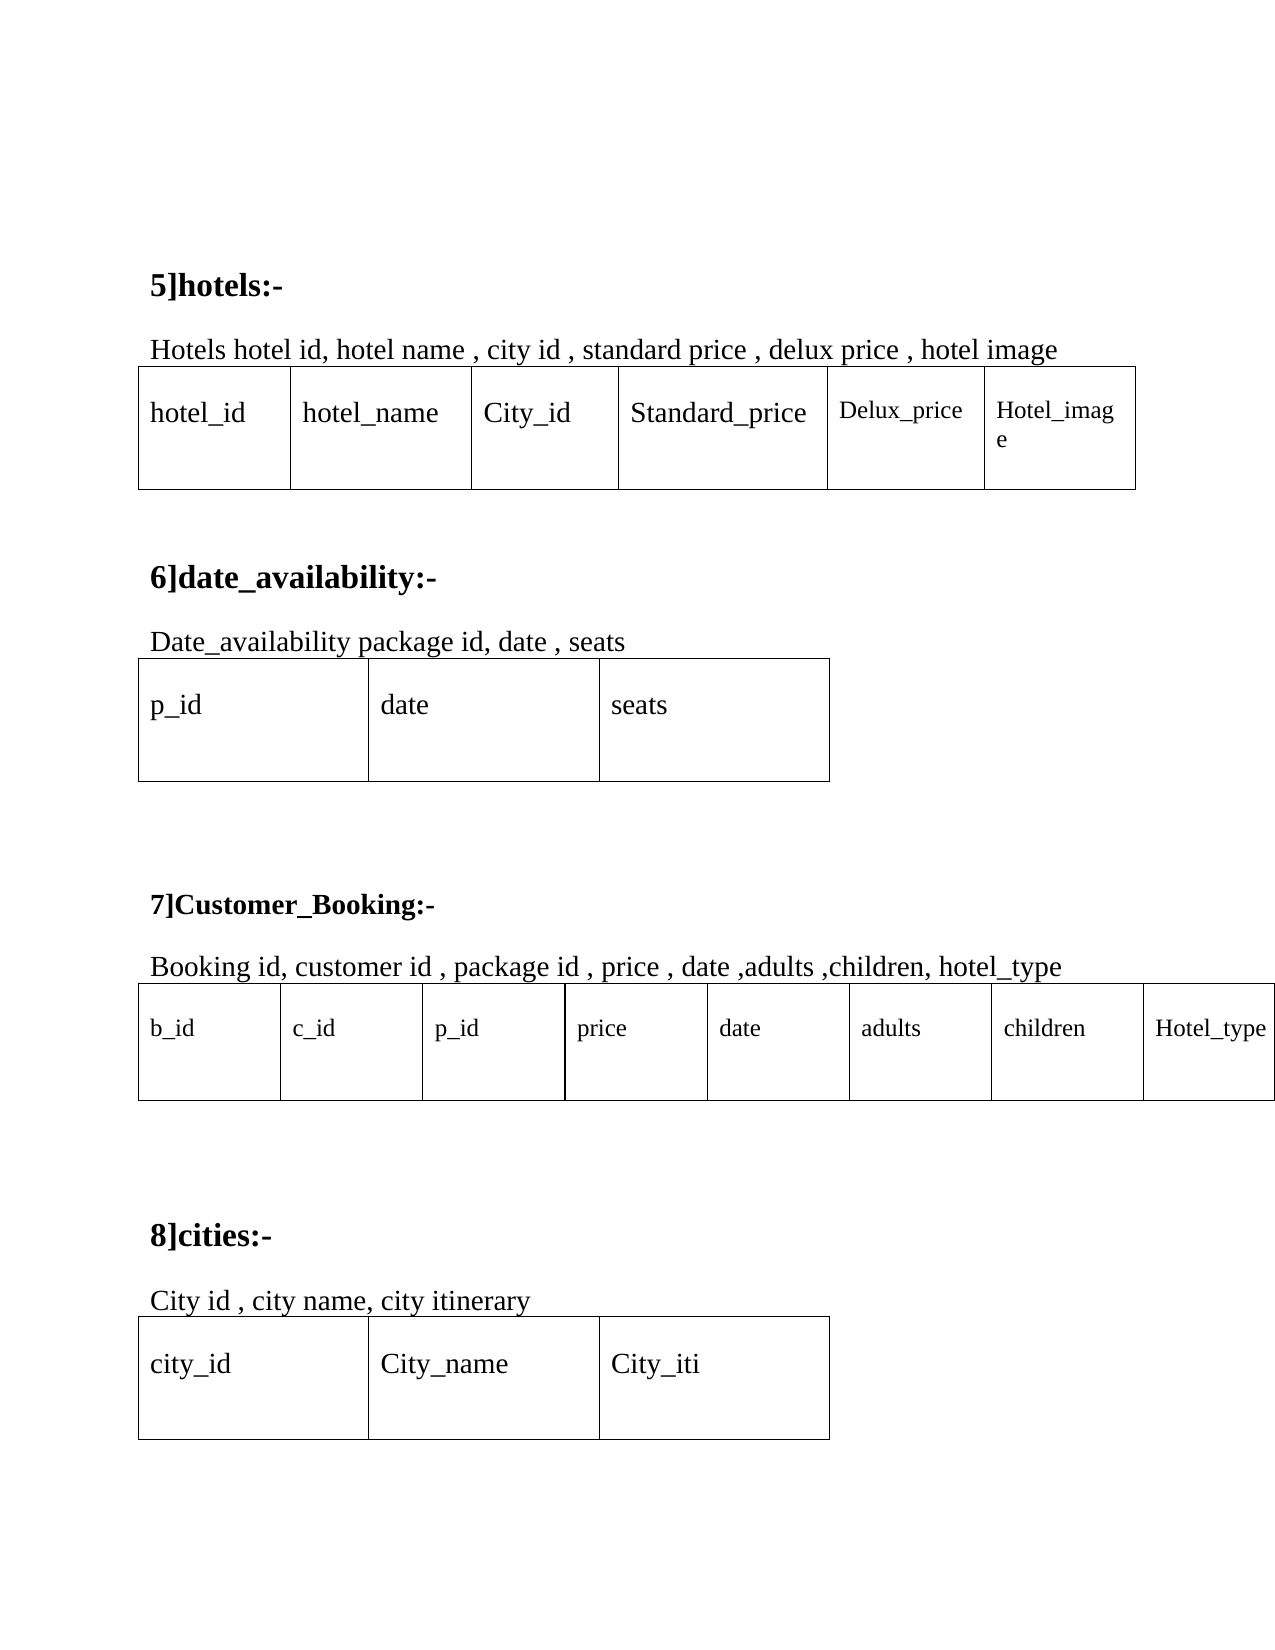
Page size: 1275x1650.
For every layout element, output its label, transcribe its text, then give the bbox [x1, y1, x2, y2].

table_header Hotel_image [985, 367, 1135, 489]
text 5]hotels:- [150, 265, 1125, 303]
text City id , city name, city itinerary [150, 1283, 1125, 1316]
table_header Delux_price [828, 367, 984, 489]
table_header city_id [139, 1317, 368, 1439]
table_header Standard_price [619, 367, 827, 489]
table_header hotel_id [139, 367, 290, 489]
table_header adults [850, 984, 991, 1099]
text 6]date_availability:- [150, 557, 1125, 595]
table_header Hotel_type [1144, 984, 1274, 1099]
table_header City_iti [600, 1317, 829, 1439]
table_header c_id [281, 984, 422, 1099]
text 7]Customer_Booking:- [150, 887, 1125, 921]
table_header seats [600, 659, 829, 781]
table_header City_name [369, 1317, 599, 1439]
text Hotels hotel id, hotel name , city id , standard price , delux price , hotel image [150, 332, 1125, 366]
table_header p_id [139, 659, 368, 781]
table_header b_id [139, 984, 280, 1099]
table_header children [992, 984, 1143, 1099]
table_header date [708, 984, 849, 1099]
text Date_availability package id, date , seats [150, 624, 1125, 658]
text Booking id, customer id , package id , price , date ,adults ,children, hotel_type [150, 949, 1125, 983]
table_header price [566, 984, 707, 1099]
table_header p_id [423, 984, 564, 1099]
table_header City_id [472, 367, 618, 489]
text 8]cities:- [150, 1216, 1125, 1254]
table_header date [369, 659, 599, 781]
table_header hotel_name [291, 367, 471, 489]
